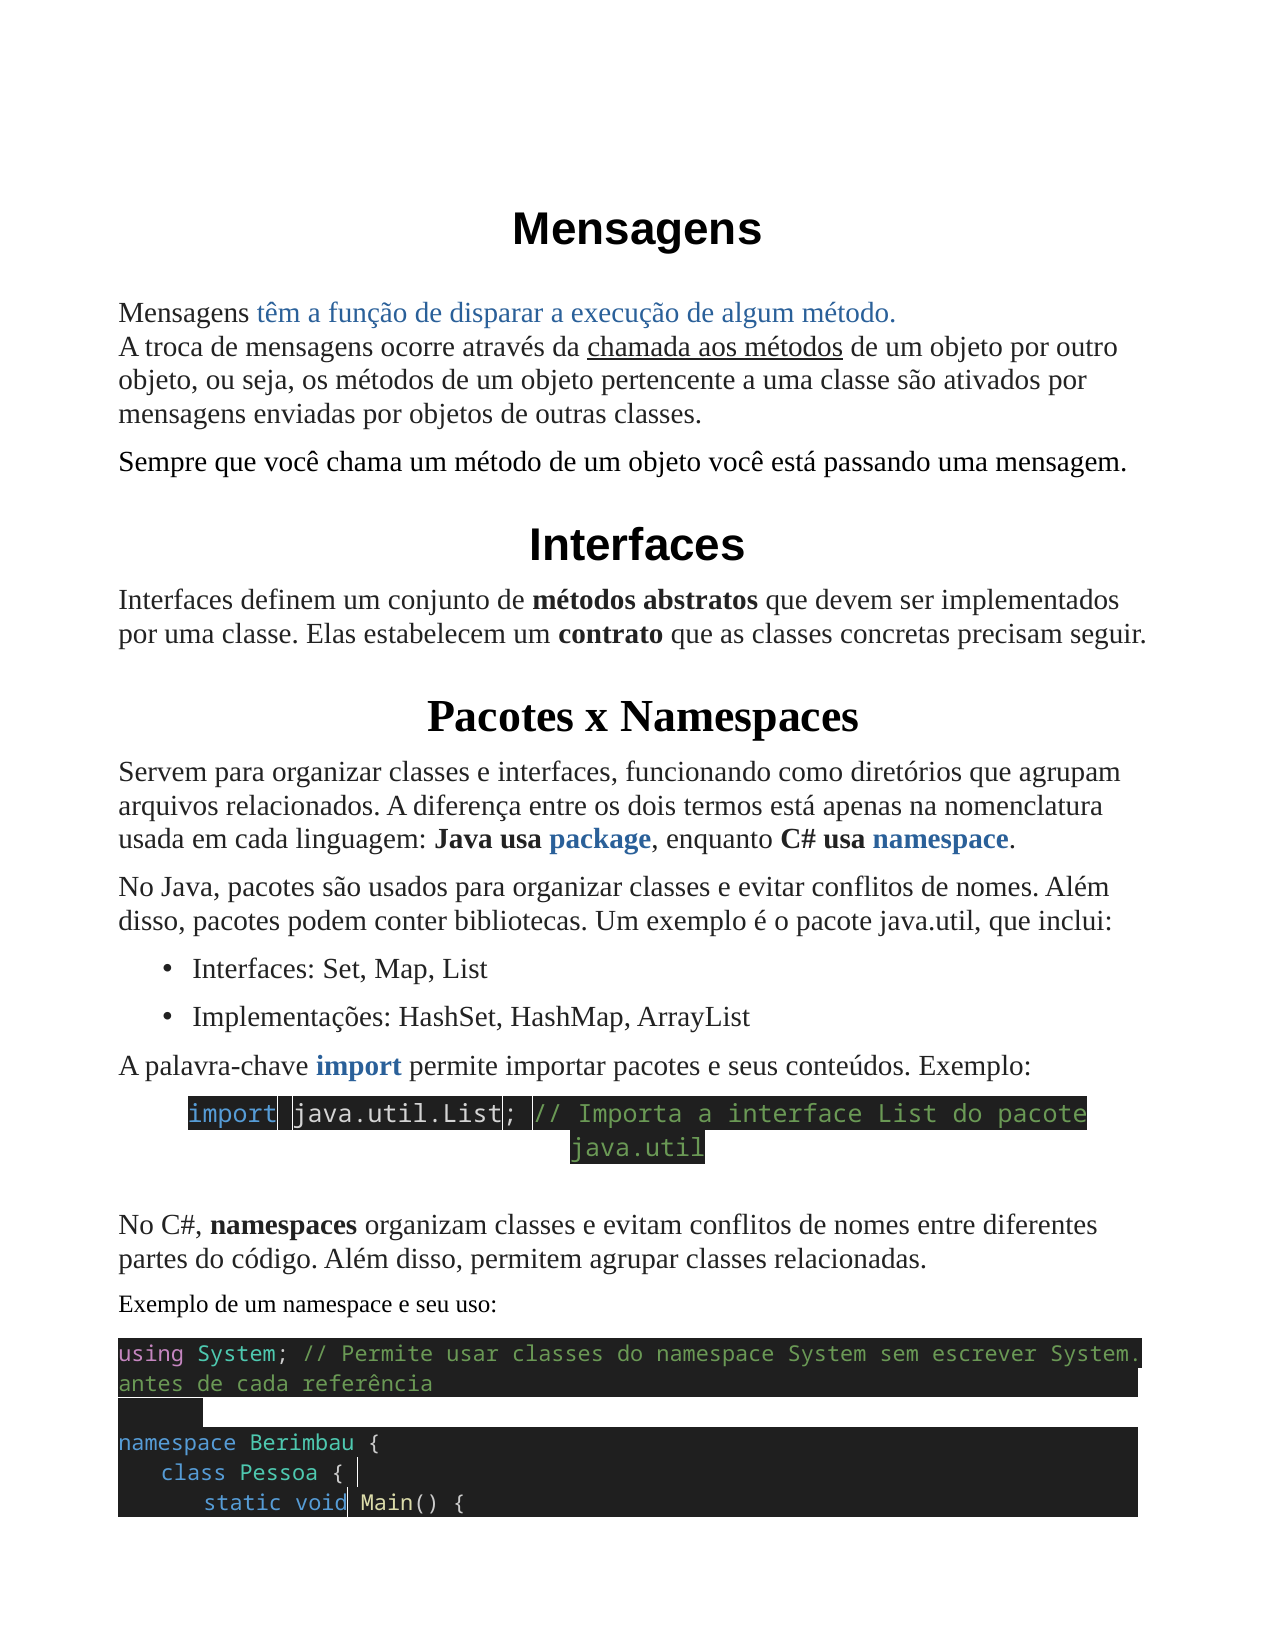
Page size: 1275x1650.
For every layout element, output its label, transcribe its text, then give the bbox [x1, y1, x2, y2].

subtitle Mensagens [118, 201, 1157, 254]
text A troca de mensagens ocorre através da chamada aos métodos de um objeto por outro objeto, ou seja, os métodos de um objeto pertencente a uma classe são ativados por mensagens enviadas por objetos de outras classes. [118, 329, 1157, 429]
text Mensagens têm a função de disparar a execução de algum método. [118, 295, 1157, 329]
subtitle Interfaces [118, 517, 1157, 570]
text A palavra-chave import permite importar pacotes e seus conteúdos. Exemplo: [118, 1048, 1157, 1081]
text class Pessoa { [118, 1457, 1157, 1487]
text No Java, pacotes são usados para organizar classes e evitar conflitos de nomes. Além disso, pacotes podem conter bibliotecas. Um exemplo é o pacote java.util, que inclui: [118, 869, 1157, 937]
list Interfaces: Set, Map, List [162, 951, 1157, 985]
text No C#, namespaces organizam classes e evitam conflitos de nomes entre diferentes partes do código. Além disso, permitem agrupar classes relacionadas. [118, 1207, 1157, 1274]
text Exemplo de um namespace e seu uso: [118, 1289, 1157, 1318]
list Implementações: HashSet, HashMap, ArrayList [162, 999, 1157, 1033]
text Servem para organizar classes e interfaces, funcionando como diretórios que agrupam arquivos relacionados. A diferença entre os dois termos está apenas na nomenclatura usada em cada linguagem: Java usa package, enquanto C# usa namespace. [118, 754, 1157, 855]
subtitle Pacotes x Namespaces [118, 689, 1157, 742]
text Interfaces definem um conjunto de métodos abstratos que devem ser implementados por uma classe. Elas estabelecem um contrato que as classes concretas precisam seguir. [118, 582, 1157, 649]
text namespace Berimbau { [118, 1427, 1157, 1457]
text Sempre que você chama um método de um objeto você está passando uma mensagem. [118, 444, 1157, 478]
text import java.util.List; // Importa a interface List do pacote java.util [118, 1096, 1157, 1164]
text using System; // Permite usar classes do namespace System sem escrever System. antes de cada referência [118, 1338, 1157, 1427]
text static void Main() { [118, 1487, 1157, 1517]
